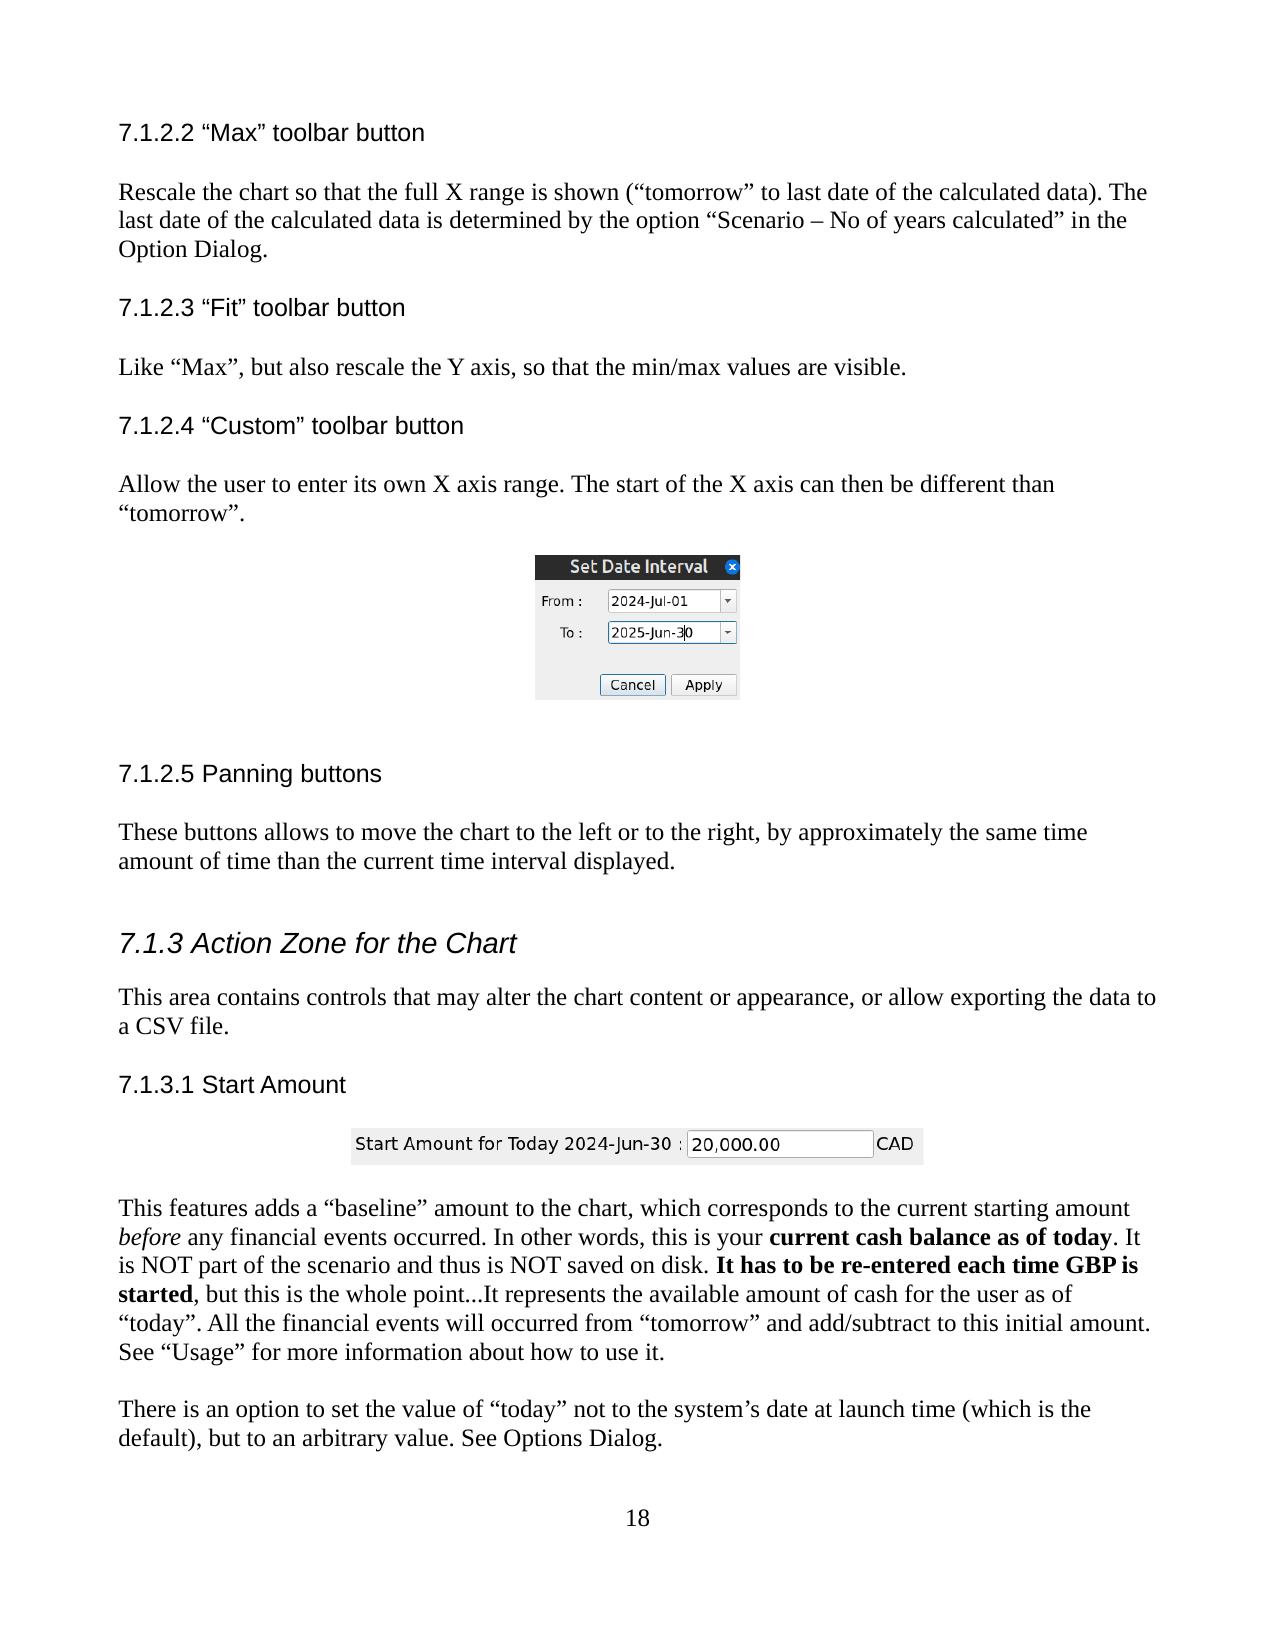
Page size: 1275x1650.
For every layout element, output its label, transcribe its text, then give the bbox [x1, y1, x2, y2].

picture [351, 1128, 924, 1165]
subtitle “Fit” toolbar button [118, 293, 1157, 322]
subtitle Action Zone for the Chart [118, 926, 1157, 959]
text This features adds a “baseline” amount to the chart, which corresponds to the current starting amount before any financial events occurred. In other words, this is your current cash balance as of today. It is NOT part of the scenario and thus is NOT saved on disk. It has to be re-entered each time GBP is started, but this is the whole point...It represents the available amount of cash for the user as of “today”. All the financial events will occurred from “tomorrow” and add/subtract to this initial amount. See “Usage” for more information about how to use it. [118, 1193, 1157, 1366]
text There is an option to set the value of “today” not to the system’s date at launch time (which is the default), but to an arbitrary value. See Options Dialog. [118, 1394, 1157, 1452]
subtitle “Max” toolbar button [118, 118, 1157, 147]
subtitle Start Amount [118, 1069, 1157, 1098]
text Rescale the chart so that the full X range is shown (“tomorrow” to last date of the calculated data). The last date of the calculated data is determined by the option “Scenario – No of years calculated” in the Option Dialog. [118, 177, 1157, 263]
subtitle “Custom” toolbar button [118, 411, 1157, 439]
text Allow the user to enter its own X axis range. The start of the X axis can then be different than “tomorrow”. [118, 469, 1157, 527]
text Like “Max”, but also rescale the Y axis, so that the min/max values are visible. [118, 352, 1157, 381]
text This area contains controls that may alter the chart content or appearance, or allow exporting the data to a CSV file. [118, 982, 1157, 1039]
text These buttons allows to move the chart to the left or to the right, by approximately the same time amount of time than the current time interval displayed. [118, 817, 1157, 875]
subtitle Panning buttons [118, 758, 1157, 787]
picture [535, 555, 741, 700]
